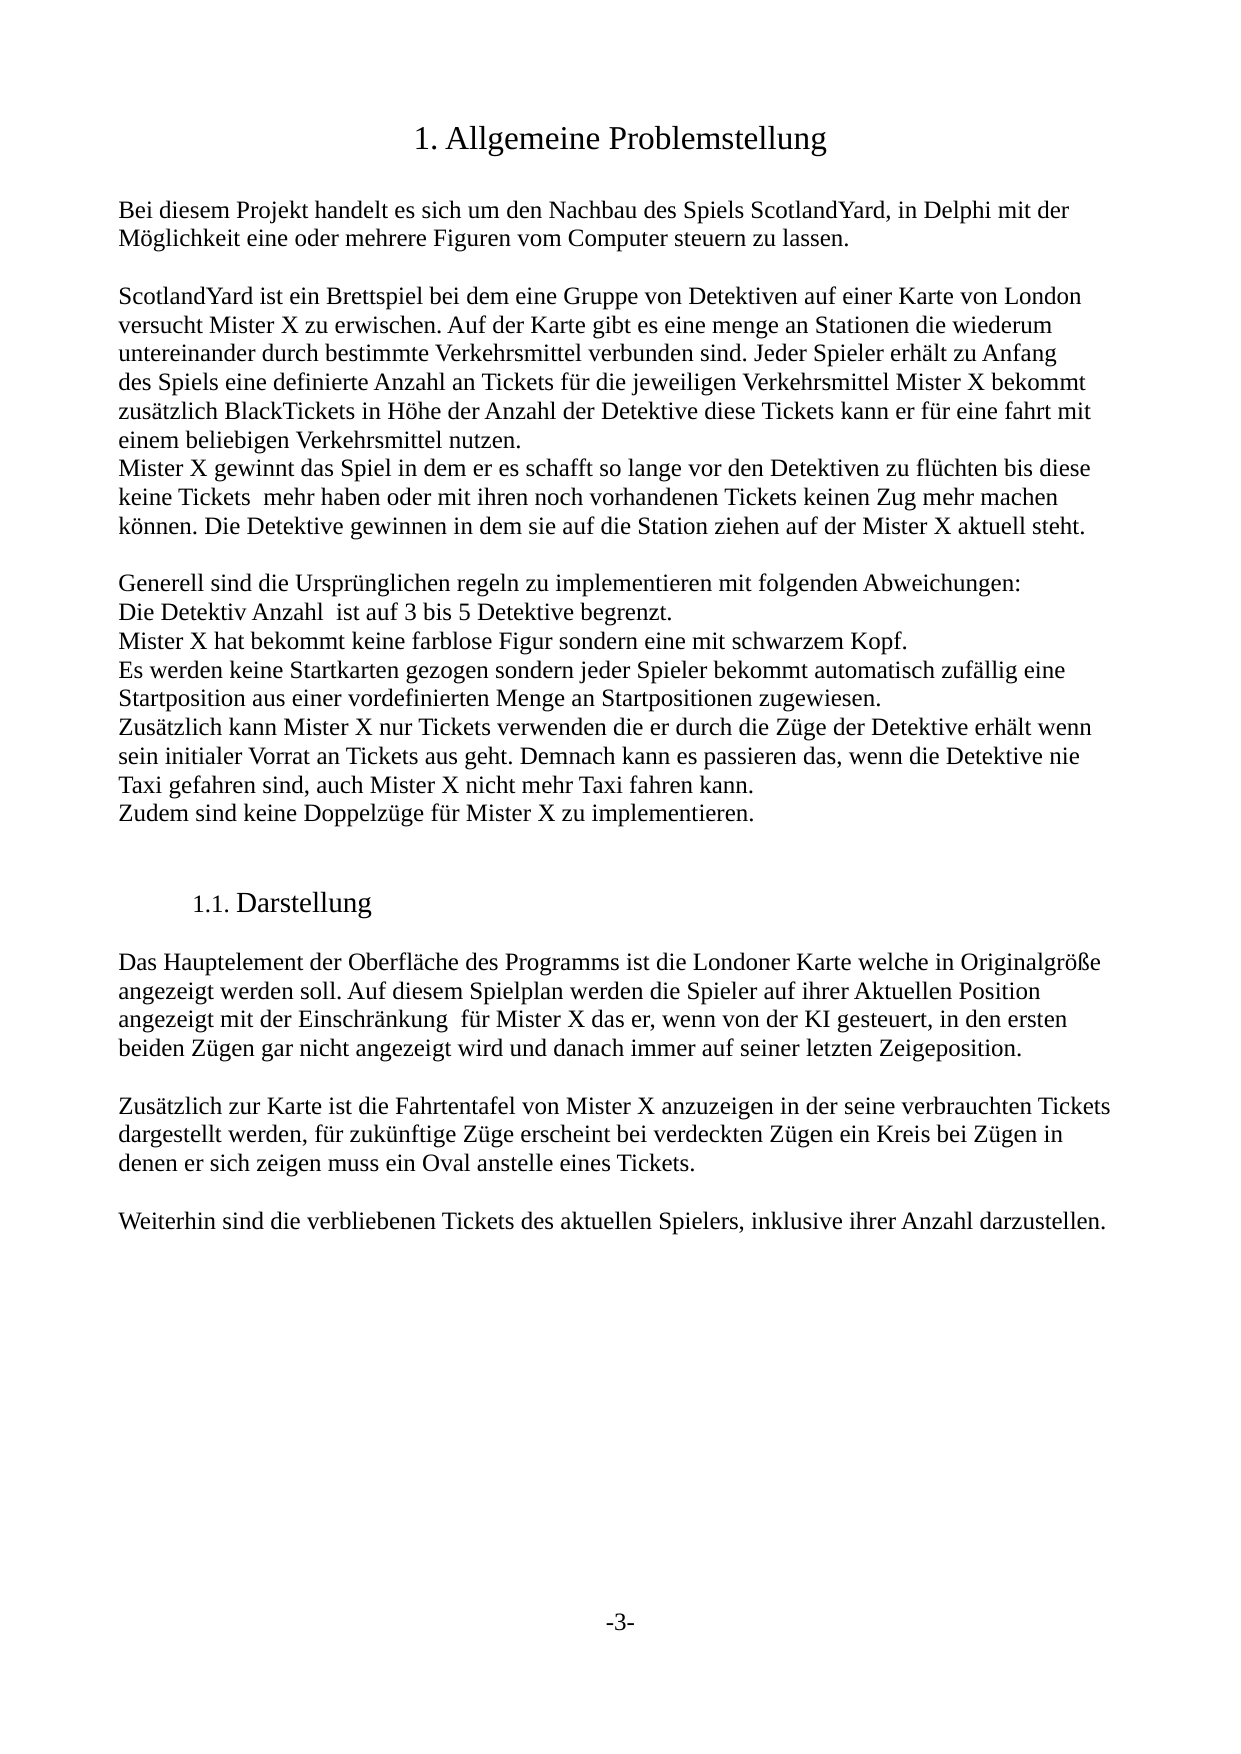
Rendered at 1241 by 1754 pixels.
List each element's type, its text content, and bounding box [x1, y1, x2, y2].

text Es werden keine Startkarten gezogen sondern jeder Spieler bekommt automatisch zufällig eine Startposition aus einer vordefinierten Menge an Startpositionen zugewiesen. [118, 655, 1122, 712]
text 1. Allgemeine Problemstellung [118, 118, 1122, 156]
text des Spiels eine definierte Anzahl an Tickets für die jeweiligen Verkehrsmittel Mister X bekommt zusätzlich BlackTickets in Höhe der Anzahl der Detektive diese Tickets kann er für eine fahrt mit einem beliebigen Verkehrsmittel nutzen. [118, 367, 1122, 453]
text Weiterhin sind die verbliebenen Tickets des aktuellen Spielers, inklusive ihrer Anzahl darzustellen. [118, 1206, 1122, 1234]
text Bei diesem Projekt handelt es sich um den Nachbau des Spiels ScotlandYard, in Delphi mit der Möglichkeit eine oder mehrere Figuren vom Computer steuern zu lassen. [118, 195, 1122, 252]
text Die Detektiv Anzahl ist auf 3 bis 5 Detektive begrenzt. [118, 597, 1122, 626]
text Generell sind die Ursprünglichen regeln zu implementieren mit folgenden Abweichungen: [118, 568, 1122, 597]
text 1.1. Darstellung [118, 885, 1122, 918]
text Zudem sind keine Doppelzüge für Mister X zu implementieren. [118, 798, 1122, 827]
text ScotlandYard ist ein Brettspiel bei dem eine Gruppe von Detektiven auf einer Karte von London [118, 281, 1122, 310]
text Das Hauptelement der Oberfläche des Programms ist die Londoner Karte welche in Originalgröße angezeigt werden soll. Auf diesem Spielplan werden die Spieler auf ihrer Aktuellen Position angezeigt mit der Einschränkung für Mister X das er, wenn von der KI gesteuert, in den ersten beiden Zügen gar nicht angezeigt wird und danach immer auf seiner letzten Zeigeposition. [118, 947, 1122, 1062]
text Zusätzlich zur Karte ist die Fahrtentafel von Mister X anzuzeigen in der seine verbrauchten Tickets dargestellt werden, für zukünftige Züge erscheint bei verdeckten Zügen ein Kreis bei Zügen in denen er sich zeigen muss ein Oval anstelle eines Tickets. [118, 1091, 1122, 1177]
text Zusätzlich kann Mister X nur Tickets verwenden die er durch die Züge der Detektive erhält wenn sein initialer Vorrat an Tickets aus geht. Demnach kann es passieren das, wenn die Detektive nie Taxi gefahren sind, auch Mister X nicht mehr Taxi fahren kann. [118, 712, 1122, 798]
text Mister X gewinnt das Spiel in dem er es schafft so lange vor den Detektiven zu flüchten bis diese keine Tickets mehr haben oder mit ihren noch vorhandenen Tickets keinen Zug mehr machen können. Die Detektive gewinnen in dem sie auf die Station ziehen auf der Mister X aktuell steht. [118, 453, 1122, 540]
text Mister X hat bekommt keine farblose Figur sondern eine mit schwarzem Kopf. [118, 626, 1122, 655]
text versucht Mister X zu erwischen. Auf der Karte gibt es eine menge an Stationen die wiederum untereinander durch bestimmte Verkehrsmittel verbunden sind. Jeder Spieler erhält zu Anfang [118, 310, 1122, 367]
